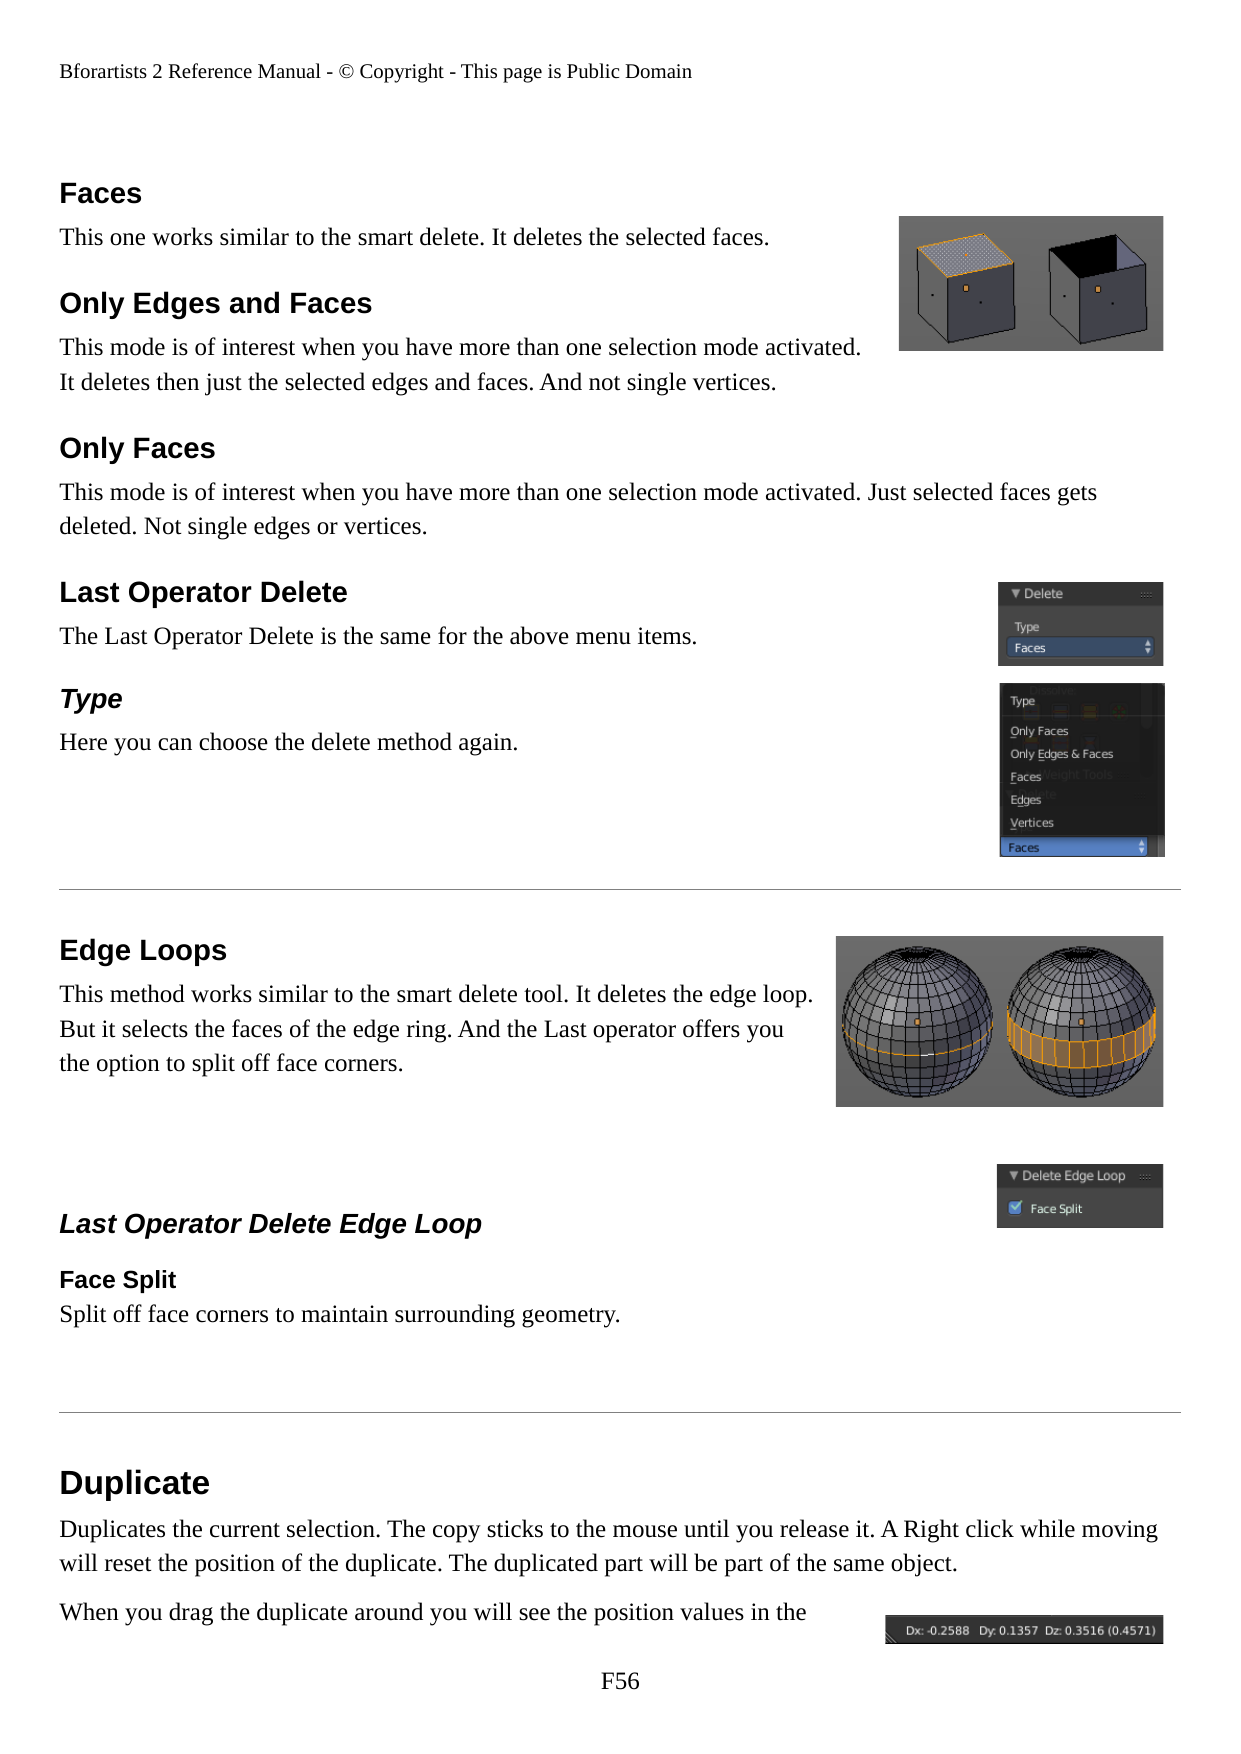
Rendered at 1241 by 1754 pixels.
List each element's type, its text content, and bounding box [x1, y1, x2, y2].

text The Last Operator Delete is the same for the above menu items. [59, 621, 998, 650]
text This method works similar to the smart delete tool. It deletes the edge loop. But it selects the faces of the edge ring. And the Last operator offers you the option to split off face corners. [59, 979, 835, 1077]
subtitle Duplicate [59, 1463, 1181, 1501]
picture [999, 683, 1165, 857]
picture [996, 1164, 1164, 1228]
text Here you can choose the delete method again. [59, 727, 999, 756]
subtitle Faces [59, 176, 1181, 210]
picture [898, 216, 1164, 351]
subtitle [1164, 286, 1181, 320]
text Split off face corners to maintain surrounding geometry. [59, 1299, 1181, 1328]
text This one works similar to the smart delete. It deletes the selected faces. [59, 222, 898, 251]
picture [885, 1615, 1164, 1644]
subtitle Face Split [59, 1265, 1181, 1293]
subtitle [1165, 683, 1181, 714]
subtitle Type [59, 683, 999, 714]
subtitle Last Operator Delete [59, 575, 1181, 609]
picture [835, 936, 1164, 1107]
text This mode is of interest when you have more than one selection mode activated. Just selected faces gets deleted. Not single edges or vertices. [59, 477, 1181, 540]
text When you drag the duplicate around you will see the position values in the [59, 1597, 1181, 1626]
subtitle Edge Loops [59, 933, 1181, 967]
subtitle Only Faces [59, 431, 1181, 464]
subtitle Last Operator Delete Edge Loop [59, 1208, 1181, 1240]
picture [998, 582, 1164, 666]
text This mode is of interest when you have more than one selection mode activated. It deletes then just the selected edges and faces. And not single vertices. [59, 332, 1181, 396]
text Duplicates the current selection. The copy sticks to the mouse until you release it. A Right click while moving will reset the position of the duplicate. The duplicated part will be part of the same object. [59, 1514, 1181, 1577]
subtitle Only Edges and Faces [59, 286, 898, 320]
